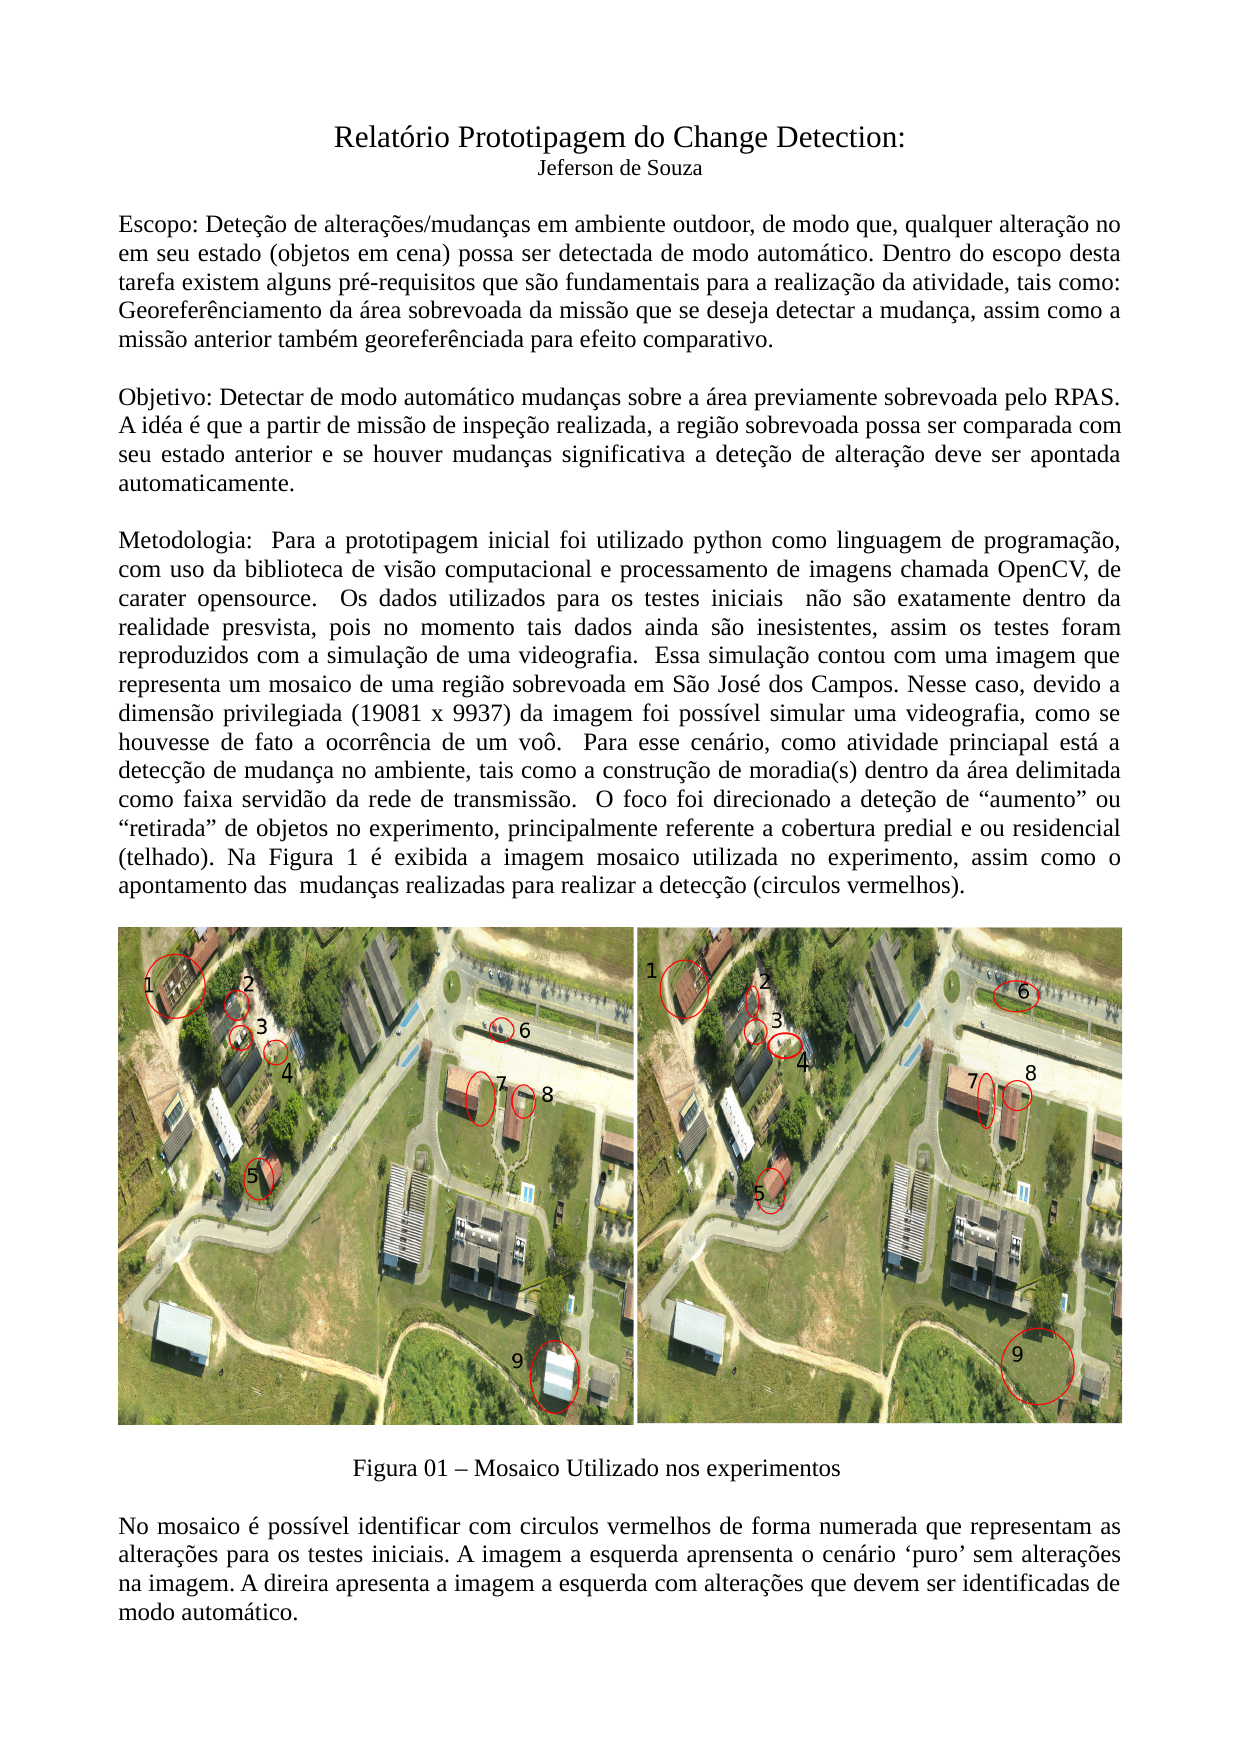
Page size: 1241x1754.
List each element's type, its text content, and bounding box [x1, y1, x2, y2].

text Jeferson de Souza [118, 154, 1122, 180]
text Figura 01 – Mosaico Utilizado nos experimentos [118, 1453, 1122, 1482]
text Objetivo: Detectar de modo automático mudanças sobre a área previamente sobrevoada pelo RPAS. A idéa é que a partir de missão de inspeção realizada, a região sobrevoada possa ser comparada com seu estado anterior e se houver mudanças significativa a deteção de alteração deve ser apontada automaticamente. [118, 382, 1122, 497]
text Escopo: Deteção de alterações/mudanças em ambiente outdoor, de modo que, qualquer alteração no em seu estado (objetos em cena) possa ser detectada de modo automático. Dentro do escopo desta tarefa existem alguns pré-requisitos que são fundamentais para a realização da atividade, tais como: Georeferênciamento da área sobrevoada da missão que se deseja detectar a mudança, assim como a missão anterior também georeferênciada para efeito comparativo. [118, 209, 1122, 353]
text Metodologia: Para a prototipagem inicial foi utilizado python como linguagem de programação, com uso da biblioteca de visão computacional e processamento de imagens chamada OpenCV, de carater opensource. Os dados utilizados para os testes iniciais não são exatamente dentro da realidade presvista, pois no momento tais dados ainda são inesistentes, assim os testes foram reproduzidos com a simulação de uma videografia. Essa simulação contou com uma imagem que representa um mosaico de uma região sobrevoada em São José dos Campos. Nesse caso, devido a dimensão privilegiada (19081 x 9937) da imagem foi possível simular uma videografia, como se houvesse de fato a ocorrência de um voô. Para esse cenário, como atividade princiapal está a detecção de mudança no ambiente, tais como a construção de moradia(s) dentro da área delimitada como faixa servidão da rede de transmissão. O foco foi direcionado a deteção de “aumento” ou “retirada” de objetos no experimento, principalmente referente a cobertura predial e ou residencial (telhado). Na Figura 1 é exibida a imagem mosaico utilizada no experimento, assim como o apontamento das mudanças realizadas para realizar a detecção (circulos vermelhos). [118, 525, 1122, 899]
picture [118, 927, 1123, 1425]
text No mosaico é possível identificar com circulos vermelhos de forma numerada que representam as alterações para os testes iniciais. A imagem a esquerda aprensenta o cenário ‘puro’ sem alterações na imagem. A direira apresenta a imagem a esquerda com alterações que devem ser identificadas de modo automático. [118, 1511, 1122, 1626]
text Relatório Prototipagem do Change Detection: [118, 118, 1122, 154]
